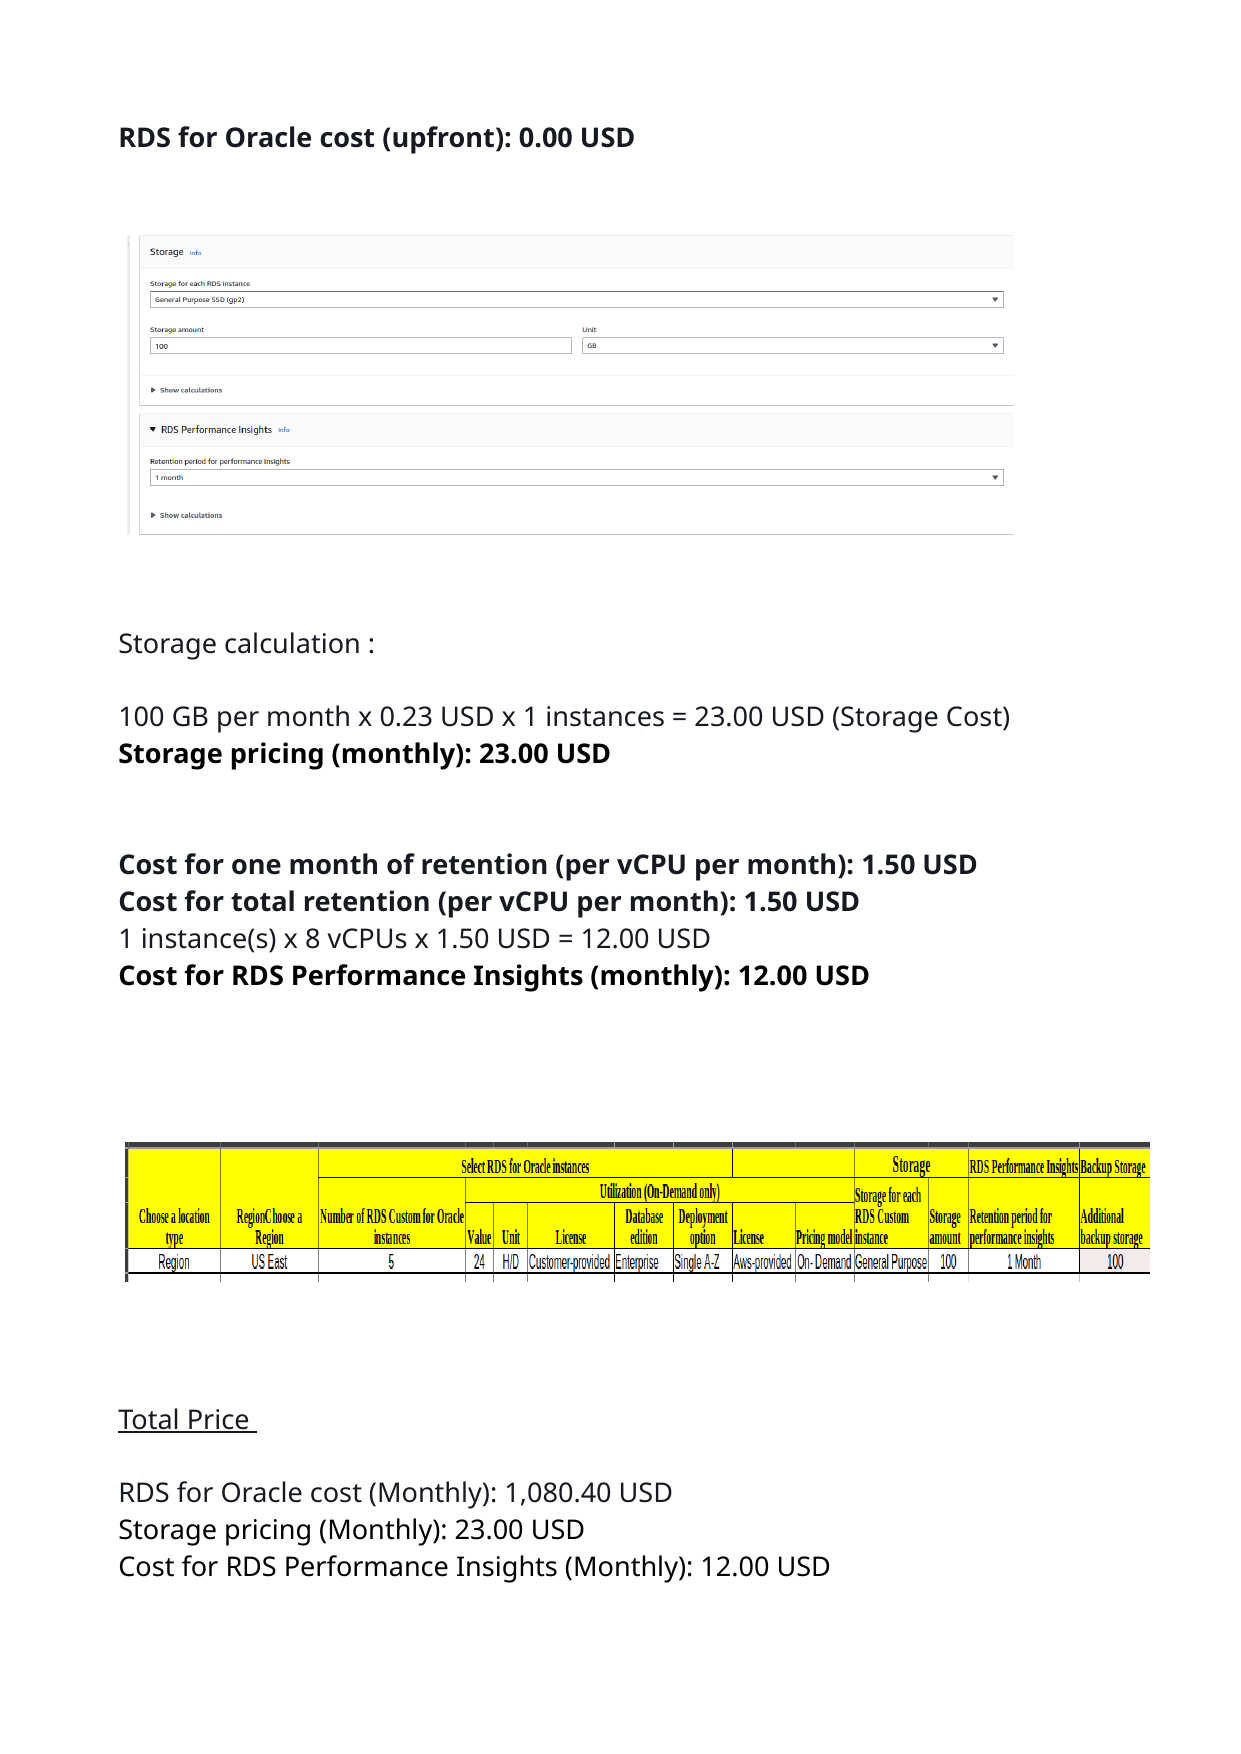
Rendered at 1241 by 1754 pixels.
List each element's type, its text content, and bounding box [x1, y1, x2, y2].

picture [126, 235, 1014, 535]
text Cost for total retention (per vCPU per month): 1.50 USD [118, 882, 1122, 919]
text Storage calculation : [118, 192, 1122, 661]
text Total Price [118, 1400, 1122, 1437]
text Cost for one month of retention (per vCPU per month): 1.50 USD [118, 845, 1122, 882]
text Cost for RDS Performance Insights (Monthly): 12.00 USD [118, 1548, 1122, 1584]
text Storage pricing (monthly): 23.00 USD [118, 735, 1122, 772]
text RDS for Oracle cost (upfront): 0.00 USD [118, 118, 1122, 155]
text Cost for RDS Performance Insights (monthly): 12.00 USD [118, 956, 1122, 993]
text Storage pricing (Monthly): 23.00 USD [118, 1511, 1122, 1548]
picture [125, 1142, 1150, 1209]
text 100 GB per month x 0.23 USD x 1 instances = 23.00 USD (Storage Cost) [118, 698, 1122, 735]
text 1 instance(s) x 8 vCPUs x 1.50 USD = 12.00 USD [118, 919, 1122, 956]
text RDS for Oracle cost (Monthly): 1,080.40 USD [118, 1474, 1122, 1511]
